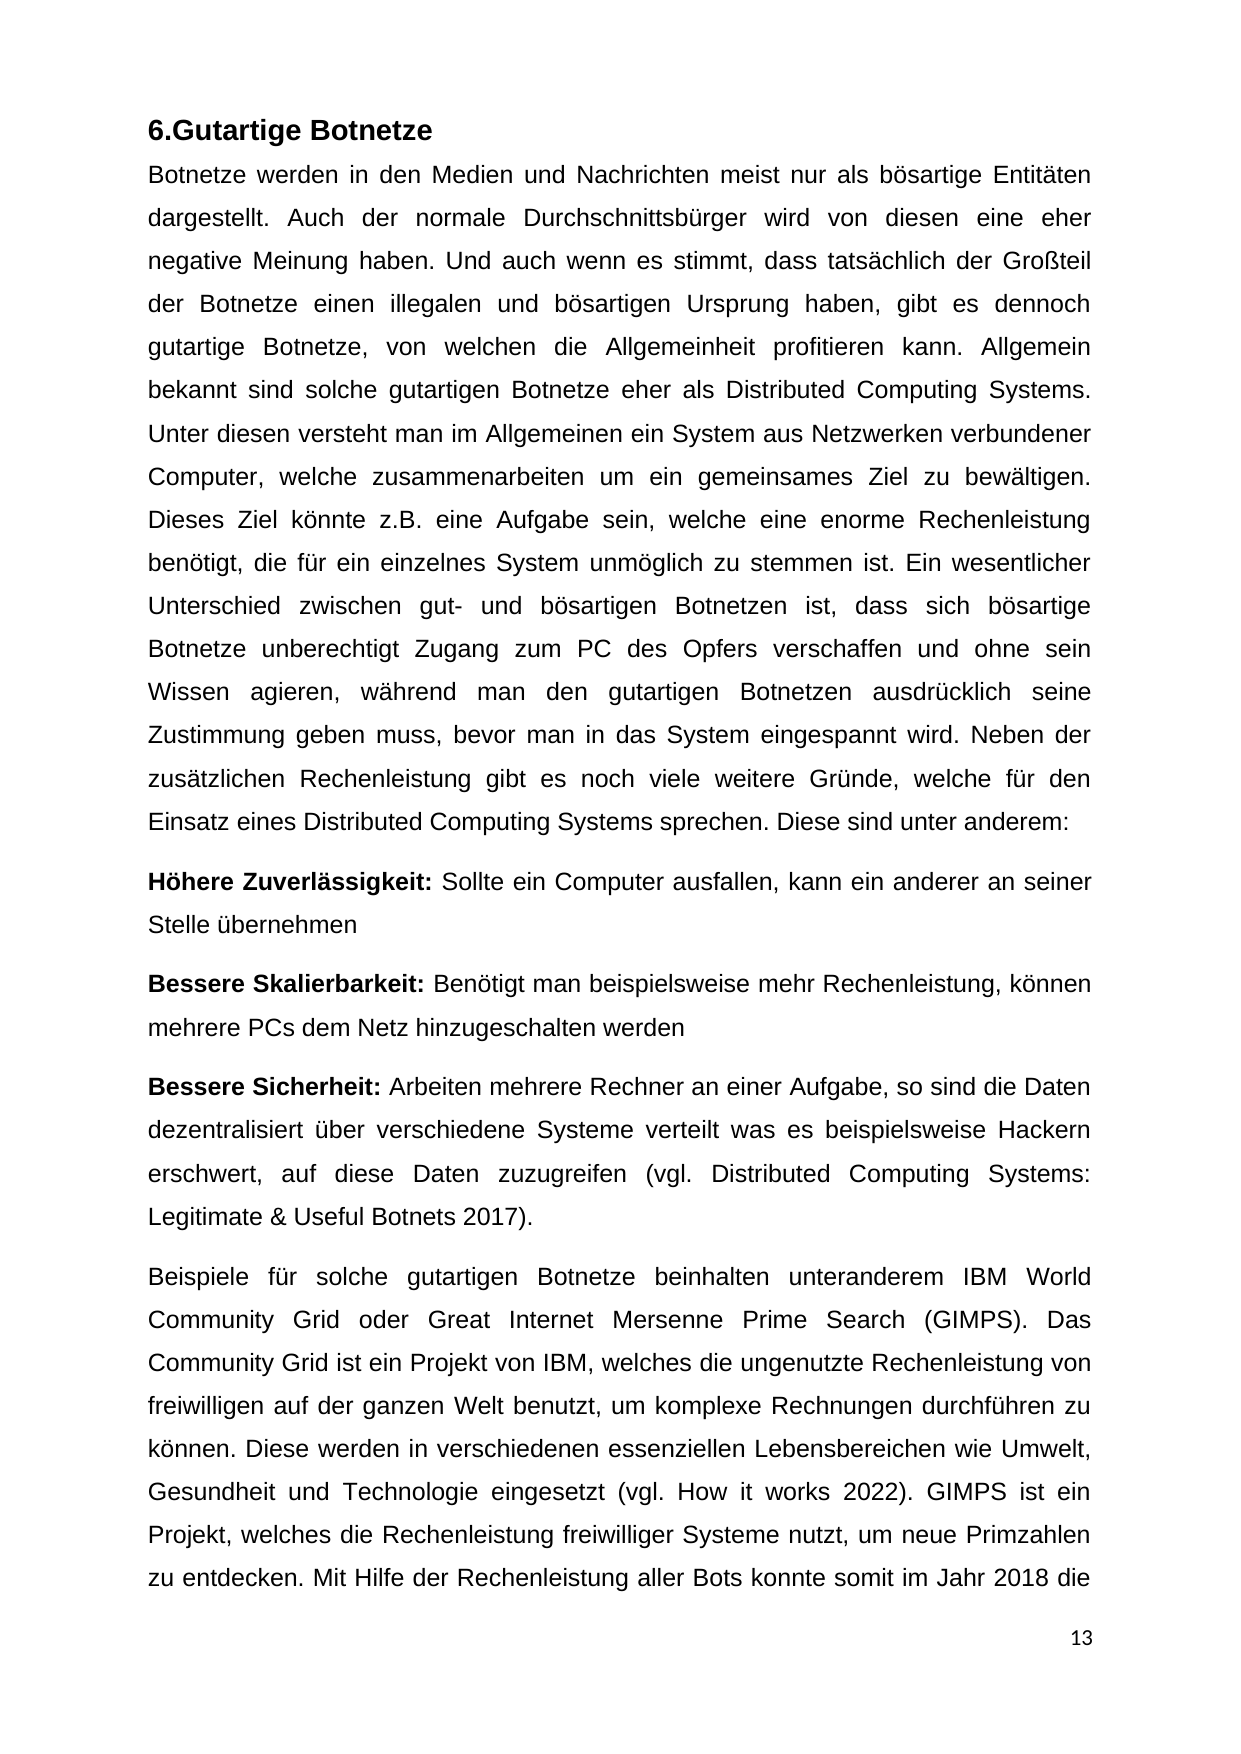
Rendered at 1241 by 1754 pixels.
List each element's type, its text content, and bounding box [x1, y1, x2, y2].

text Höhere Zuverlässigkeit: Sollte ein Computer ausfallen, kann ein anderer an seiner Stelle übernehmen [148, 866, 1093, 938]
text Bessere Skalierbarkeit: Benötigt man beispielsweise mehr Rechenleistung, können mehrere PCs dem Netz hinzugeschalten werden [148, 969, 1093, 1041]
text Botnetze werden in den Medien und Nachrichten meist nur als bösartige Entitäten dargestellt. Auch der normale Durchschnittsbürger wird von diesen eine eher negative Meinung haben. Und auch wenn es stimmt, dass tatsächlich der Großteil der Botnetze einen illegalen und bösartigen Ursprung haben, gibt es dennoch gutartige Botnetze, von welchen die Allgemeinheit profitieren kann. Allgemein bekannt sind solche gutartigen Botnetze eher als Distributed Computing Systems. Unter diesen versteht man im Allgemeinen ein System aus Netzwerken verbundener Computer, welche zusammenarbeiten um ein gemeinsames Ziel zu bewältigen. Dieses Ziel könnte z.B. eine Aufgabe sein, welche eine enorme Rechenleistung benötigt, die für ein einzelnes System unmöglich zu stemmen ist. Ein wesentlicher Unterschied zwischen gut- und bösartigen Botnetzen ist, dass sich bösartige Botnetze unberechtigt Zugang zum PC des Opfers verschaffen und ohne sein Wissen agieren, während man den gutartigen Botnetzen ausdrücklich seine Zustimmung geben muss, bevor man in das System eingespannt wird. Neben der zusätzlichen Rechenleistung gibt es noch viele weitere Gründe, welche für den Einsatz eines Distributed Computing Systems sprechen. Diese sind unter anderem: [148, 160, 1093, 835]
subtitle 6.Gutartige Botnetze [148, 112, 1093, 146]
text Bessere Sicherheit: Arbeiten mehrere Rechner an einer Aufgabe, so sind die Daten dezentralisiert über verschiedene Systeme verteilt was es beispielsweise Hackern erschwert, auf diese Daten zuzugreifen (vgl. Distributed Computing Systems: Legitimate & Useful Botnets 2017). [148, 1072, 1093, 1230]
text Beispiele für solche gutartigen Botnetze beinhalten unteranderem IBM World Community Grid oder Great Internet Mersenne Prime Search (GIMPS). Das Community Grid ist ein Projekt von IBM, welches die ungenutzte Rechenleistung von freiwilligen auf der ganzen Welt benutzt, um komplexe Rechnungen durchführen zu können. Diese werden in verschiedenen essenziellen Lebensbereichen wie Umwelt, Gesundheit und Technologie eingesetzt (vgl. How it works 2022). GIMPS ist ein Projekt, welches die Rechenleistung freiwilliger Systeme nutzt, um neue Primzahlen zu entdecken. Mit Hilfe der Rechenleistung aller Bots konnte somit im Jahr 2018 die [148, 1261, 1093, 1592]
